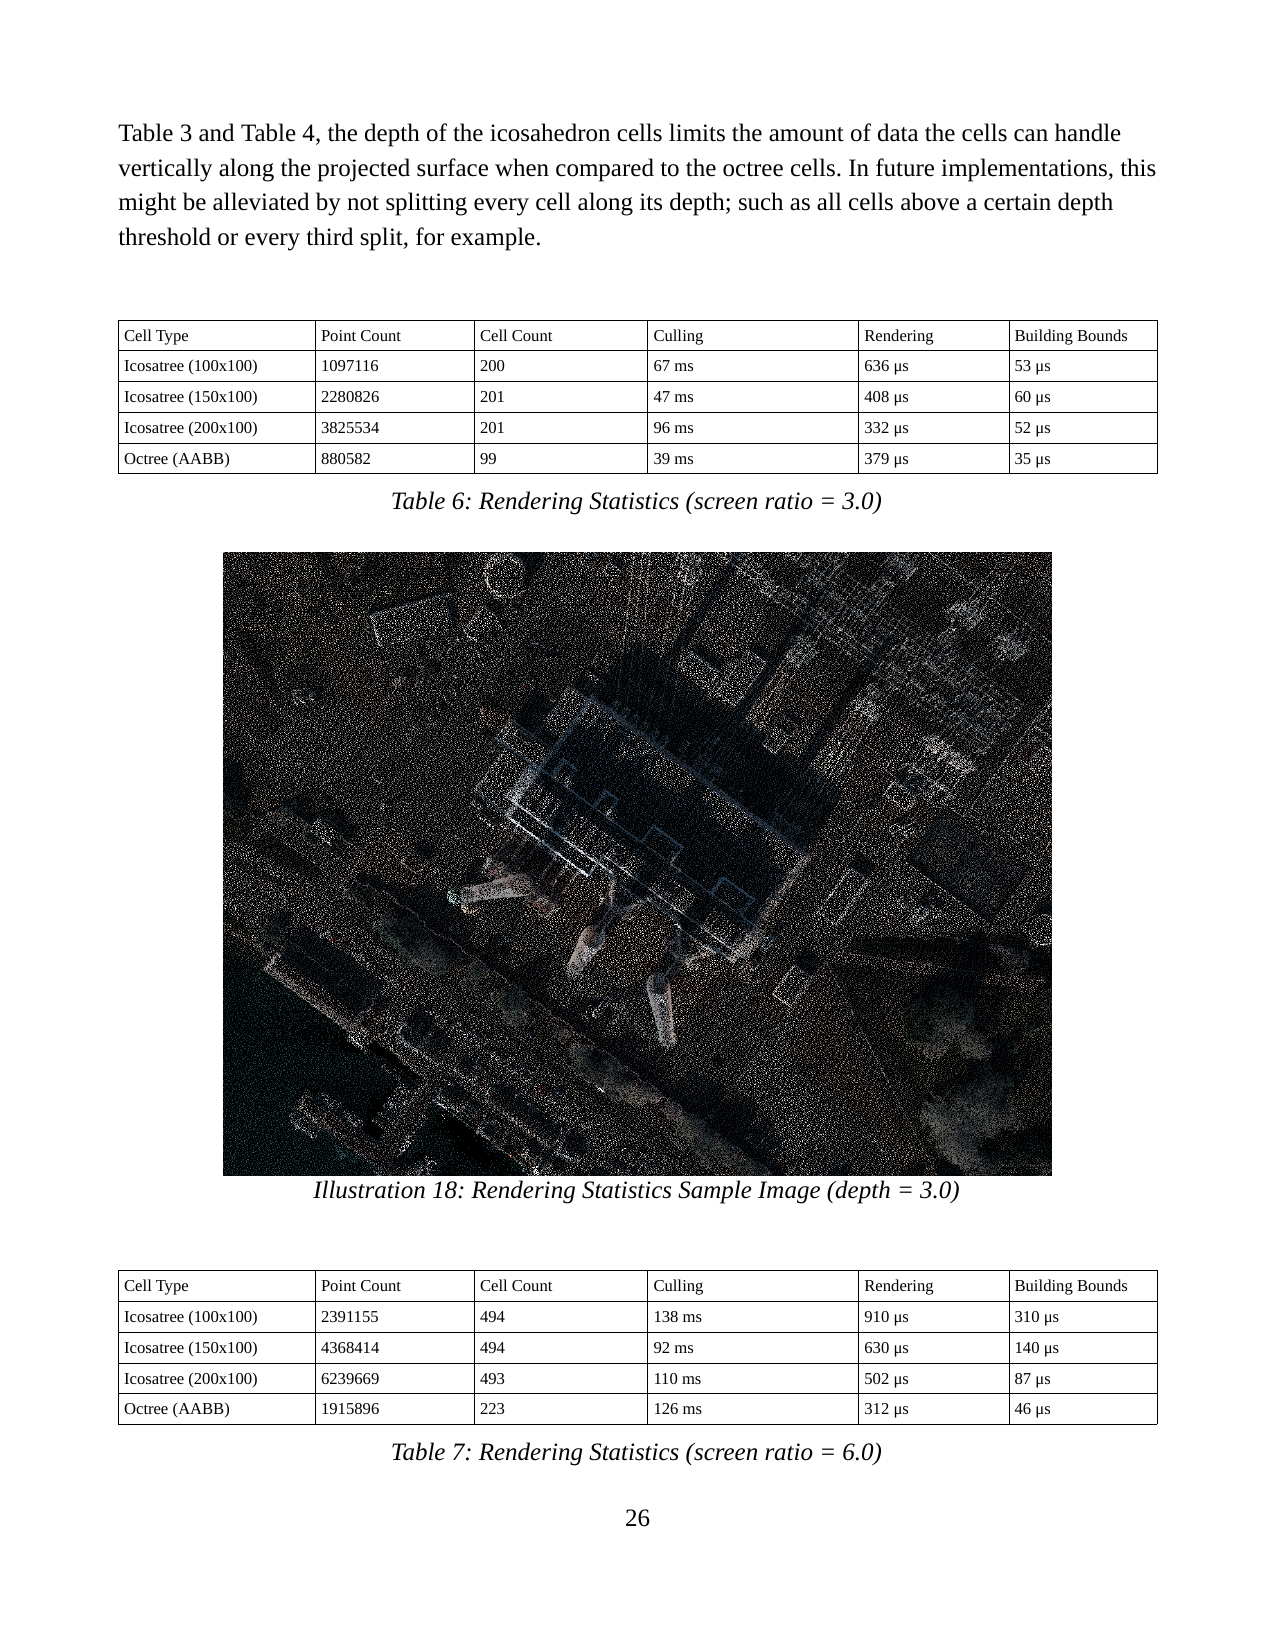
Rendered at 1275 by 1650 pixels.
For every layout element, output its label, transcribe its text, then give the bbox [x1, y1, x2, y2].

table_cell 60 μs [1010, 382, 1157, 412]
table_cell 4368414 [316, 1333, 474, 1363]
text Table 6: Rendering Statistics (screen ratio = 3.0) [118, 486, 1157, 515]
text Table 3 and Table 4, the depth of the icosahedron cells limits the amount of data the cells can handle vertically along the projected surface when compared to the octree cells. In future implementations, this might be alleviated by not splitting every cell along its depth; such as all cells above a certain depth threshold or every third split, for example. [118, 118, 1157, 250]
table_cell Icosatree (200x100) [119, 413, 315, 443]
table_cell 379 μs [859, 444, 1009, 473]
table_header Point Count [316, 1271, 474, 1301]
table_cell 126 ms [648, 1394, 858, 1424]
table_cell 880582 [316, 444, 474, 473]
table_cell 67 ms [648, 351, 858, 381]
table_cell Icosatree (150x100) [119, 1333, 315, 1363]
table_cell 494 [475, 1302, 647, 1332]
table_cell 636 μs [859, 351, 1009, 381]
table_header Rendering [859, 1271, 1009, 1301]
table_cell 96 ms [648, 413, 858, 443]
table_header Building Bounds [1010, 1271, 1157, 1301]
table_header Culling [648, 1271, 858, 1301]
table_cell 46 μs [1010, 1394, 1157, 1424]
table_cell 312 μs [859, 1394, 1009, 1424]
table_cell 201 [475, 413, 647, 443]
table_cell 502 μs [859, 1364, 1009, 1393]
table_cell Icosatree (100x100) [119, 1302, 315, 1332]
table_cell 92 ms [648, 1333, 858, 1363]
table_cell 99 [475, 444, 647, 473]
table_cell 110 ms [648, 1364, 858, 1393]
table_cell 494 [475, 1333, 647, 1363]
table_cell 39 ms [648, 444, 858, 473]
table_header Point Count [316, 321, 474, 350]
table_cell Icosatree (100x100) [119, 351, 315, 381]
table_header Cell Count [475, 321, 647, 350]
table_cell 1097116 [316, 351, 474, 381]
table_cell 87 μs [1010, 1364, 1157, 1393]
table_cell 332 μs [859, 413, 1009, 443]
table_cell 630 μs [859, 1333, 1009, 1363]
table_cell Octree (AABB) [119, 1394, 315, 1424]
table_cell 310 μs [1010, 1302, 1157, 1332]
table_header Cell Count [475, 1271, 647, 1301]
table_cell 201 [475, 382, 647, 412]
table_cell 52 μs [1010, 413, 1157, 443]
table_cell 2280826 [316, 382, 474, 412]
table_cell 200 [475, 351, 647, 381]
table_cell 493 [475, 1364, 647, 1393]
table_cell 910 μs [859, 1302, 1009, 1332]
text Illustration 18: Rendering Statistics Sample Image (depth = 3.0) [223, 1176, 1052, 1204]
table_cell 408 μs [859, 382, 1009, 412]
table_cell 138 ms [648, 1302, 858, 1332]
table_header Cell Type [119, 321, 315, 350]
table_cell Octree (AABB) [119, 444, 315, 473]
table_cell 6239669 [316, 1364, 474, 1393]
table_header Building Bounds [1010, 321, 1157, 350]
table_cell Icosatree (200x100) [119, 1364, 315, 1393]
table_cell 53 μs [1010, 351, 1157, 381]
table_cell Icosatree (150x100) [119, 382, 315, 412]
table_cell 35 μs [1010, 444, 1157, 473]
table_cell 2391155 [316, 1302, 474, 1332]
table_header Culling [648, 321, 858, 350]
table_header Cell Type [119, 1271, 315, 1301]
table_header Rendering [859, 321, 1009, 350]
table_cell 223 [475, 1394, 647, 1424]
table_cell 140 μs [1010, 1333, 1157, 1363]
picture [223, 552, 1052, 1176]
table_cell 1915896 [316, 1394, 474, 1424]
table_cell 3825534 [316, 413, 474, 443]
text Table 7: Rendering Statistics (screen ratio = 6.0) [118, 1437, 1157, 1465]
table_cell 47 ms [648, 382, 858, 412]
